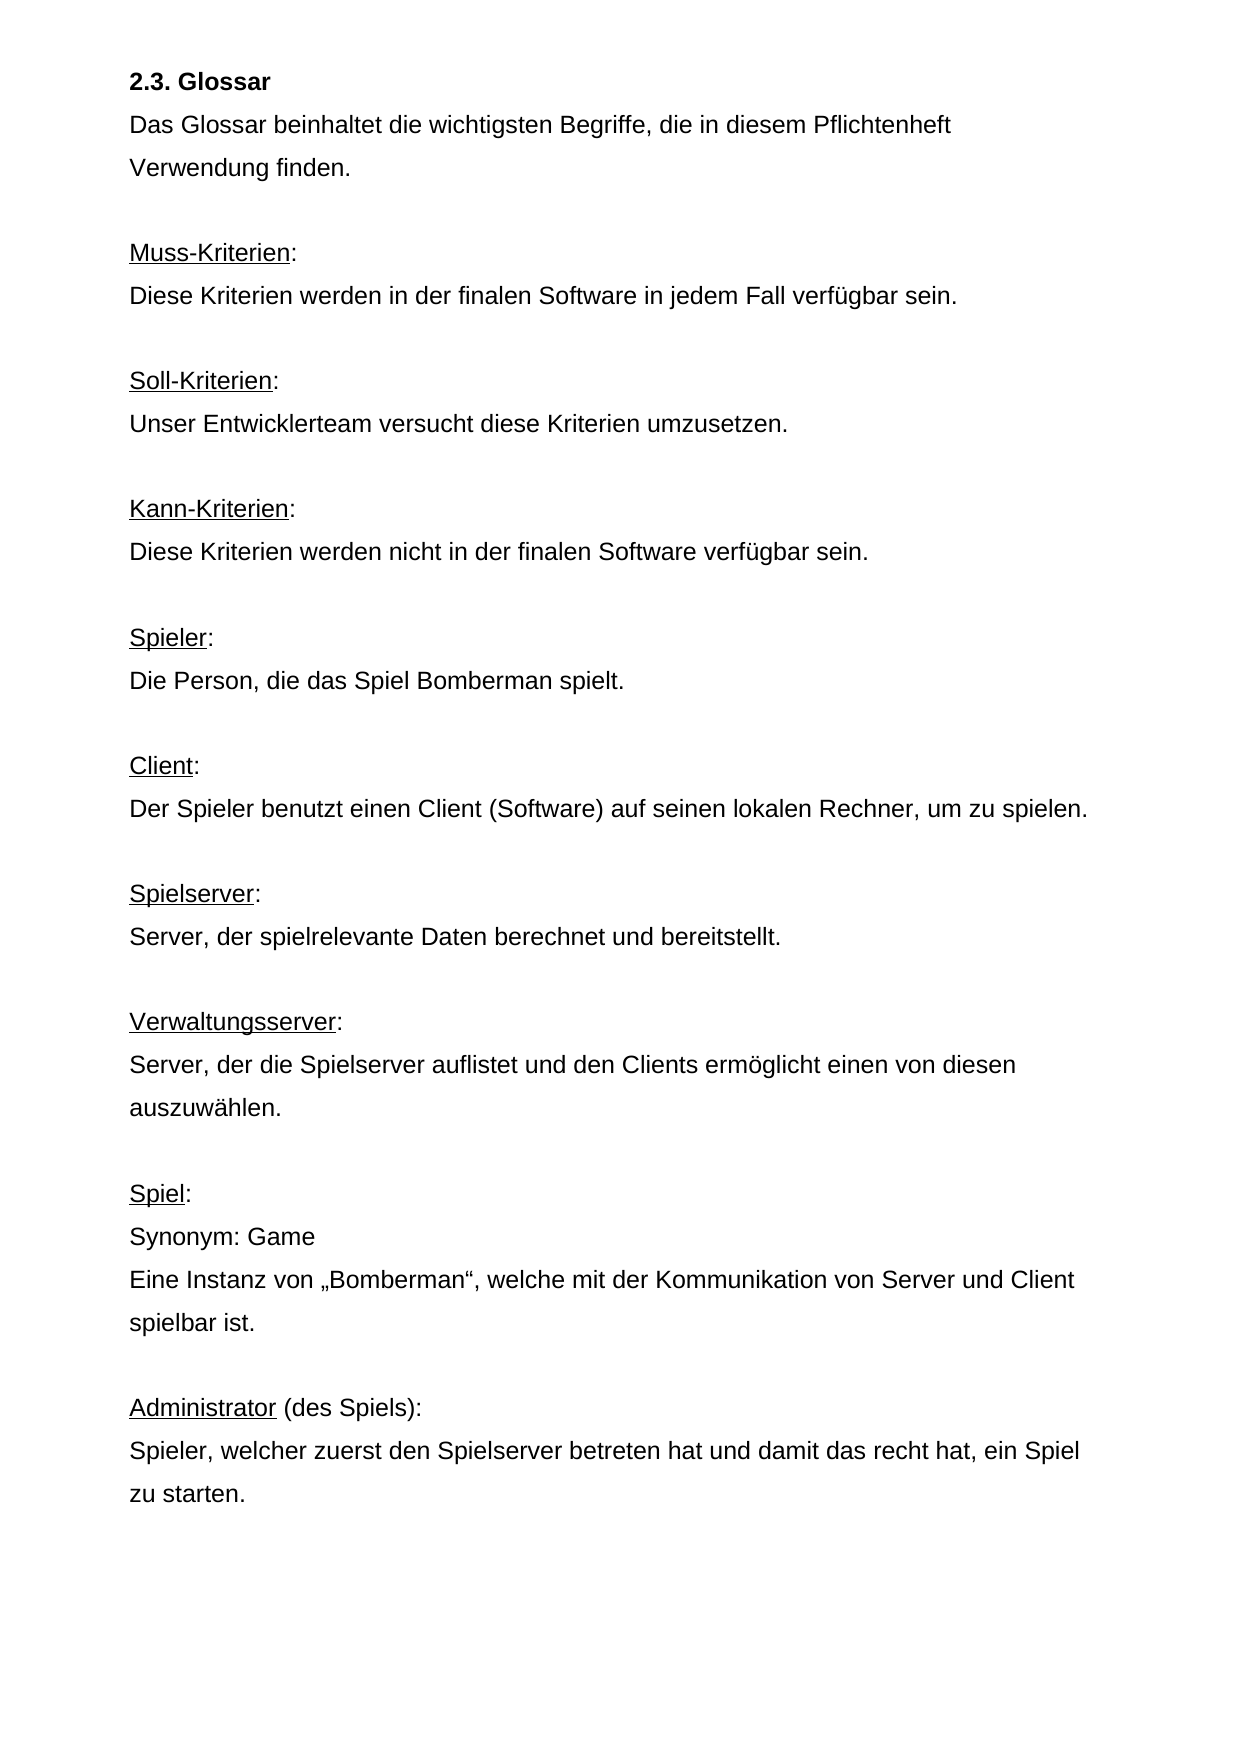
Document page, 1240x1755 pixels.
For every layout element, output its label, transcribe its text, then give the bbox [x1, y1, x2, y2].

text 2.3. Glossar [129, 66, 1089, 95]
text Diese Kriterien werden in der finalen Software in jedem Fall verfügbar sein. [129, 281, 1089, 310]
text Spieler: [129, 622, 1089, 651]
text Die Person, die das Spiel Bomberman spielt. [129, 666, 1089, 694]
text Der Spieler benutzt einen Client (Software) auf seinen lokalen Rechner, um zu spielen. [129, 794, 1089, 823]
text Eine Instanz von „Bomberman“, welche mit der Kommunikation von Server und Client spielbar ist. [129, 1265, 1089, 1337]
text Muss-Kriterien: [129, 238, 1089, 267]
text Spielserver: [129, 879, 1089, 908]
text Soll-Kriterien: [129, 366, 1089, 395]
text Server, der spielrelevante Daten berechnet und bereitstellt. [129, 922, 1089, 951]
text Spiel: [129, 1178, 1089, 1207]
text Unser Entwicklerteam versucht diese Kriterien umzusetzen. [129, 409, 1089, 438]
text Administrator (des Spiels): Spieler, welcher zuerst den Spielserver betreten hat und damit das recht hat, ein Spiel zu starten. [129, 1393, 1089, 1508]
text Das Glossar beinhaltet die wichtigsten Begriffe, die in diesem Pflichtenheft Verwendung finden. [129, 109, 1089, 181]
text Synonym: Game [129, 1222, 1089, 1250]
text Verwaltungsserver: Server, der die Spielserver auflistet und den Clients ermöglicht einen von diesen auszuwählen. [129, 1007, 1089, 1122]
text Kann-Kriterien: Diese Kriterien werden nicht in der finalen Software verfügbar sein. [129, 494, 1089, 566]
text Client: [129, 751, 1089, 779]
